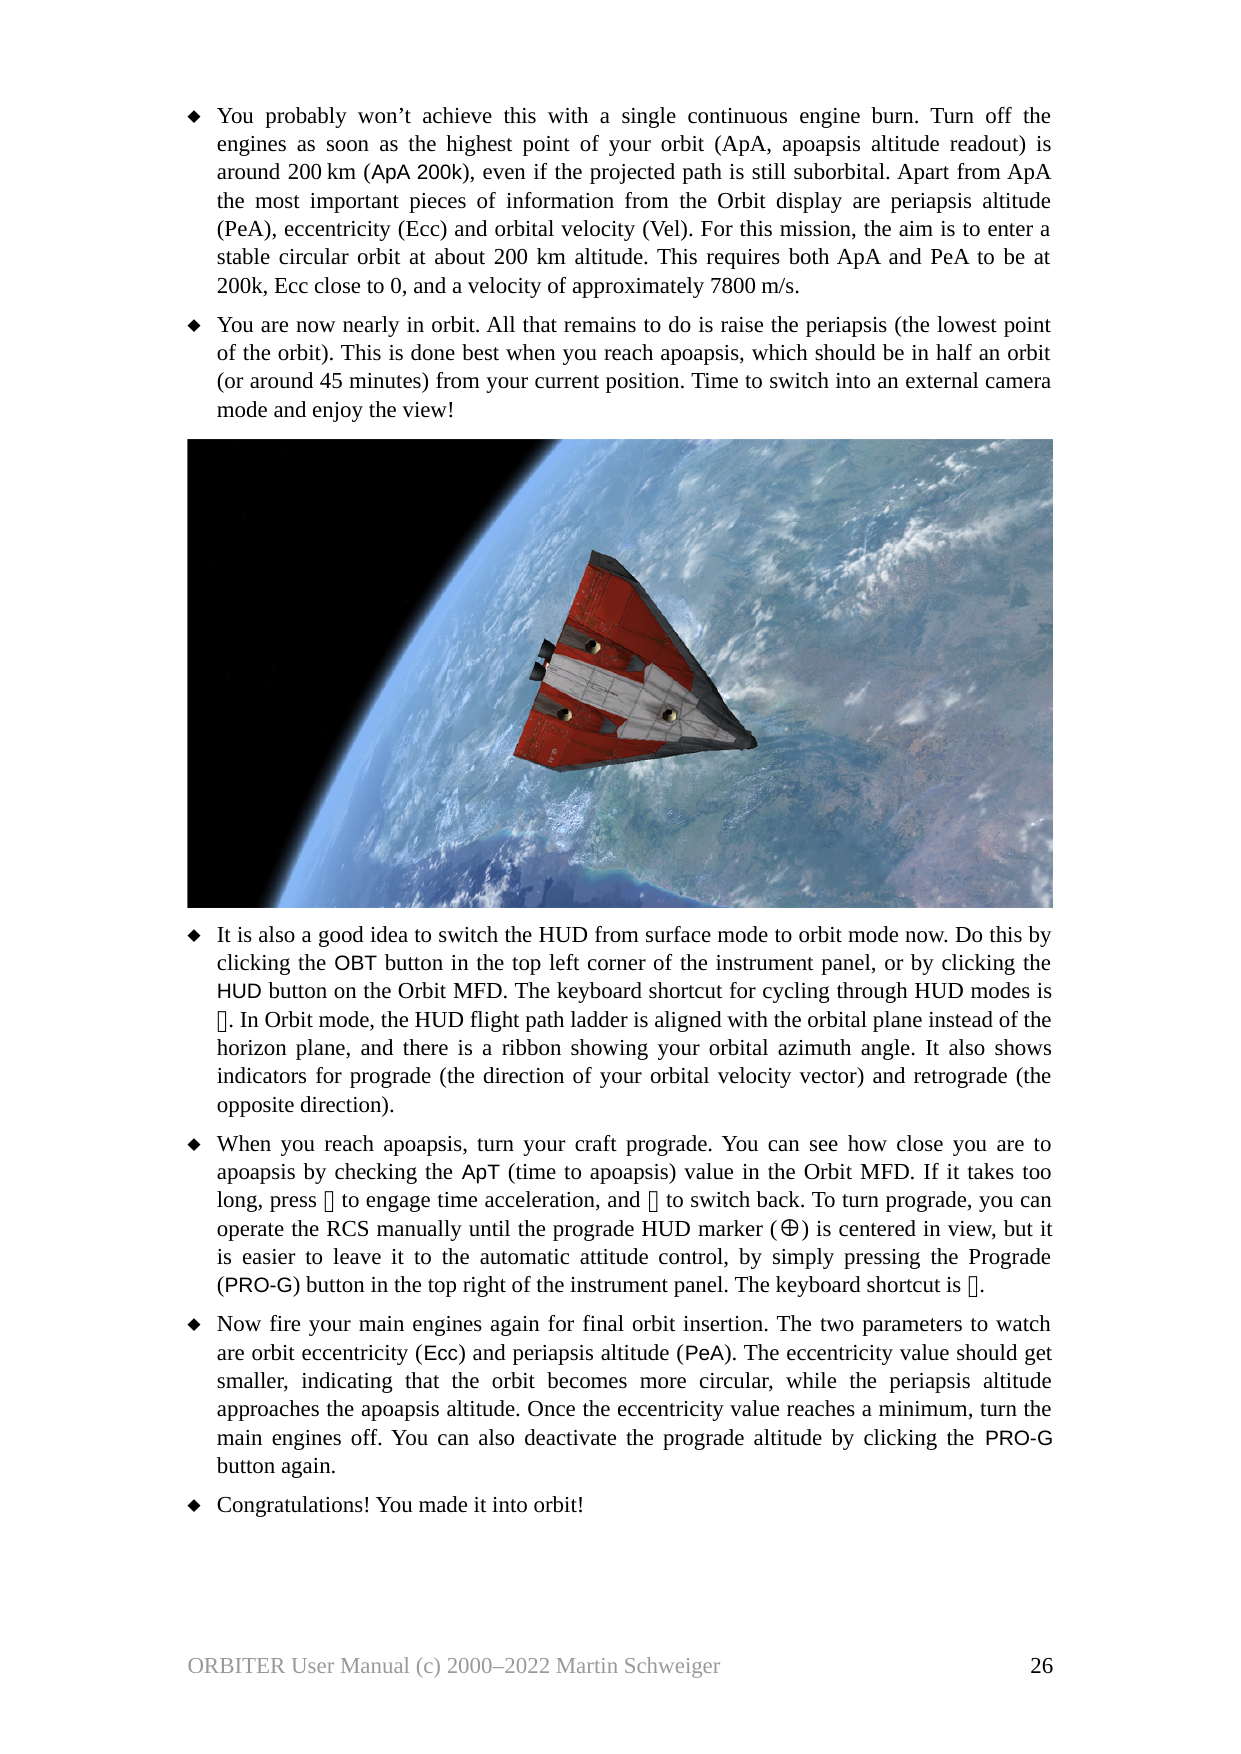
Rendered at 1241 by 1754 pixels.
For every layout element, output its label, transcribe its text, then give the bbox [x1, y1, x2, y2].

list It is also a good idea to switch the HUD from surface mode to orbit mode now. Do this by clicking the OBT button in the top left corner of the instrument panel, or by clicking the HUD button on the Orbit MFD. The keyboard shortcut for cycling through HUD modes is . In Orbit mode, the HUD flight path ladder is aligned with the orbital plane instead of the horizon plane, and there is a ribbon showing your orbital azimuth angle. It also shows indicators for prograde (the direction of your orbital velocity vector) and retrograde (the opposite direction). [187, 908, 1053, 1118]
list Congratulations! You made it into orbit! [187, 1490, 1053, 1518]
list Now fire your main engines again for final orbit insertion. The two parameters to watch are orbit eccentricity (Ecc) and periapsis altitude (PeA). The eccentricity value should get smaller, indicating that the orbit becomes more circular, while the periapsis altitude approaches the apoapsis altitude. Once the eccentricity value reaches a minimum, turn the main engines off. You can also deactivate the prograde altitude by clicking the PRO-G button again. [187, 1309, 1053, 1479]
list You are now nearly in orbit. All that remains to do is raise the periapsis (the lowest point of the orbit). This is done best when you reach apoapsis, which should be in half an orbit (or around 45 minutes) from your current position. Time to switch into an external camera mode and enjoy the view! [187, 309, 1053, 423]
picture [187, 439, 1053, 908]
list You probably won’t achieve this with a single continuous engine burn. Turn off the engines as soon as the highest point of your orbit (ApA, apoapsis altitude readout) is around 200 km (ApA 200k), even if the projected path is still suborbital. Apart from ApA the most important pieces of information from the Orbit display are periapsis altitude (PeA), eccentricity (Ecc) and orbital velocity (Vel). For this mission, the aim is to enter a stable circular orbit at about 200 km altitude. This requires both ApA and PeA to be at 200k, Ecc close to 0, and a velocity of approximately 7800 m/s. [187, 100, 1053, 299]
list When you reach apoapsis, turn your craft prograde. You can see how close you are to apoapsis by checking the ApT (time to apoapsis) value in the Orbit MFD. If it takes too long, press  to engage time acceleration, and  to switch back. To turn prograde, you can operate the RCS manually until the prograde HUD marker (⊕) is centered in view, but it is easier to leave it to the automatic attitude control, by simply pressing the Prograde (PRO-G) button in the top right of the instrument panel. The keyboard shortcut is . [187, 1128, 1053, 1298]
